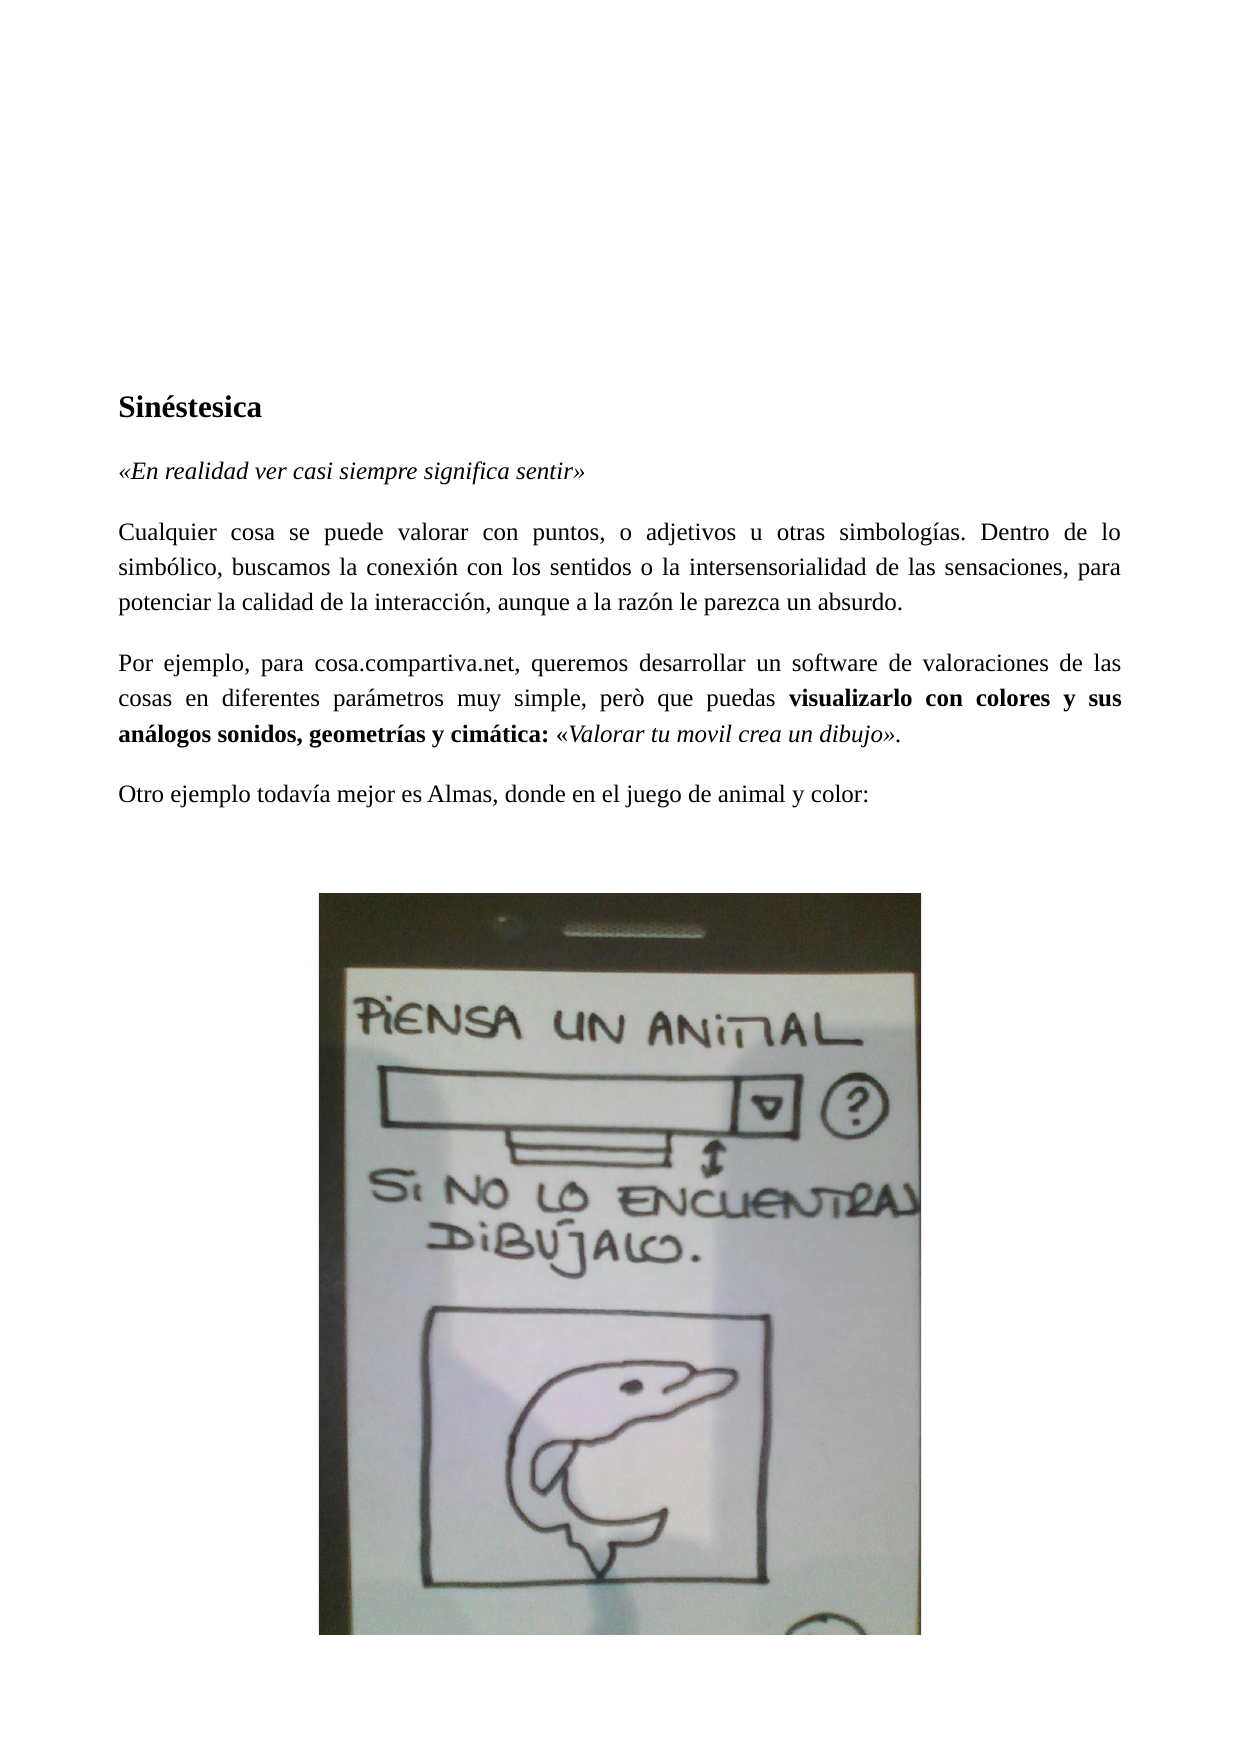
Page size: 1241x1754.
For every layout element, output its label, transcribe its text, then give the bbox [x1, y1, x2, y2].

text Cualquier cosa se puede valorar con puntos, o adjetivos u otras simbologías. Dentro de lo simbólico, buscamos la conexión con los sentidos o la intersensorialidad de las sensaciones, para potenciar la calidad de la interacción, aunque a la razón le parezca un absurdo. [118, 510, 1122, 616]
picture [318, 893, 922, 1635]
text «En realidad ver casi siempre significa sentir» [118, 449, 1122, 485]
text Otro ejemplo todavía mejor es Almas, donde en el juego de animal y color: [118, 772, 1122, 808]
text Por ejemplo, para cosa.compartiva.net, queremos desarrollar un software de valoraciones de las cosas en diferentes parámetros muy simple, però que puedas visualizarlo con colores y sus análogos sonidos, geometrías y cimática: «Valorar tu movil crea un dibujo». [118, 641, 1122, 747]
text Sinéstesica [118, 388, 1122, 424]
